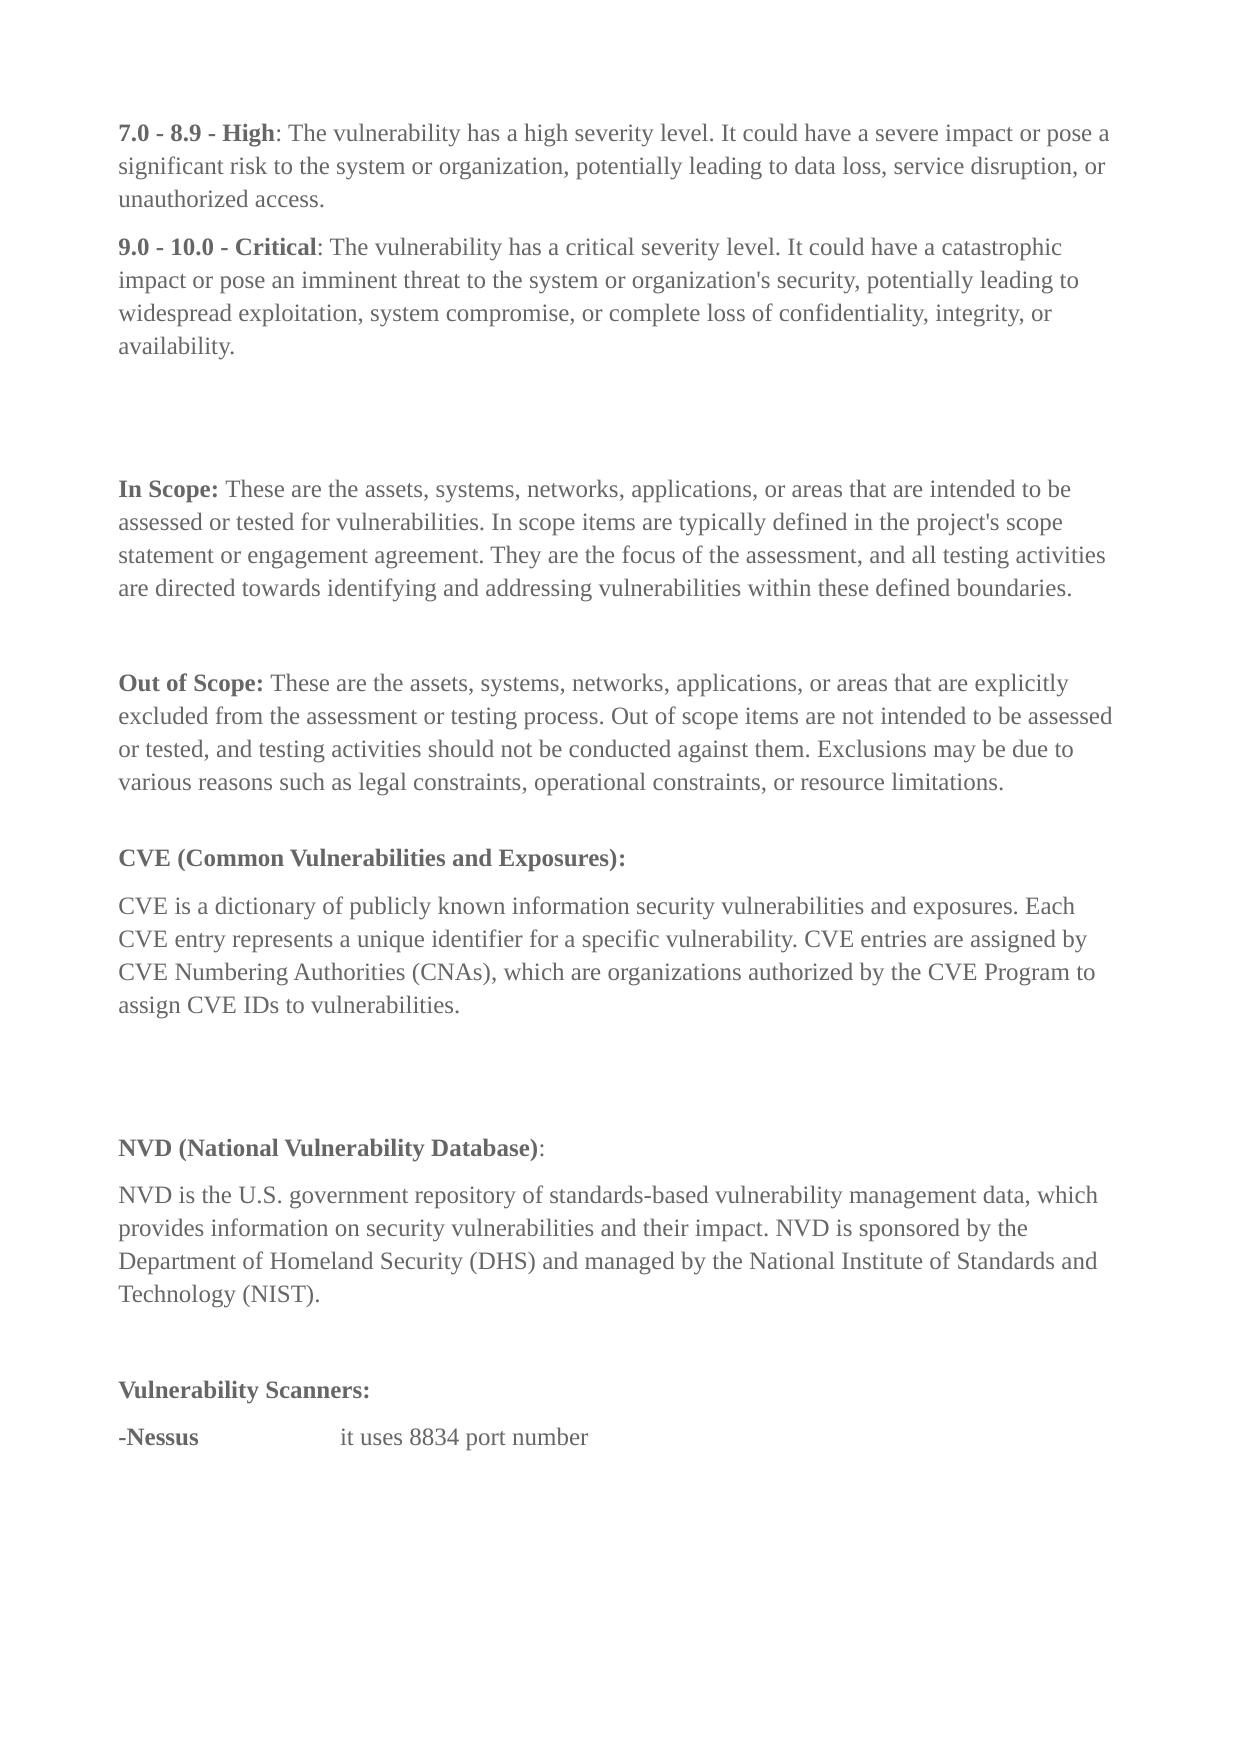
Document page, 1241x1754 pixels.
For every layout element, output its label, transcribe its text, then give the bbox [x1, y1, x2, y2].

text In Scope: These are the assets, systems, networks, applications, or areas that are intended to be assessed or tested for vulnerabilities. In scope items are typically defined in the project's scope statement or engagement agreement. They are the focus of the assessment, and all testing activities are directed towards identifying and addressing vulnerabilities within these defined boundaries. [118, 474, 1122, 601]
text NVD (National Vulnerability Database): [118, 1133, 1122, 1162]
text CVE (Common Vulnerabilities and Exposures): [118, 843, 1122, 872]
text 9.0 - 10.0 - Critical: The vulnerability has a critical severity level. It could have a catastrophic impact or pose an imminent threat to the system or organization's security, potentially leading to widespread exploitation, system compromise, or complete loss of confidentiality, integrity, or availability. [118, 232, 1122, 359]
text CVE is a dictionary of publicly known information security vulnerabilities and exposures. Each CVE entry represents a unique identifier for a specific vulnerability. CVE entries are assigned by CVE Numbering Authorities (CNAs), which are organizations authorized by the CVE Program to assign CVE IDs to vulnerabilities. [118, 891, 1122, 1019]
text Vulnerability Scanners: [118, 1375, 1122, 1403]
text NVD is the U.S. government repository of standards-based vulnerability management data, which provides information on security vulnerabilities and their impact. NVD is sponsored by the Department of Homeland Security (DHS) and managed by the National Institute of Standards and Technology (NIST). [118, 1180, 1122, 1308]
text -Nessus it uses 8834 port number [118, 1422, 1122, 1451]
text 7.0 - 8.9 - High: The vulnerability has a high severity level. It could have a severe impact or pose a significant risk to the system or organization, potentially leading to data loss, service disruption, or unauthorized access. [118, 118, 1122, 213]
text Out of Scope: These are the assets, systems, networks, applications, or areas that are explicitly excluded from the assessment or testing process. Out of scope items are not intended to be assessed or tested, and testing activities should not be conducted against them. Exclusions may be due to various reasons such as legal constraints, operational constraints, or resource limitations. [118, 668, 1122, 796]
